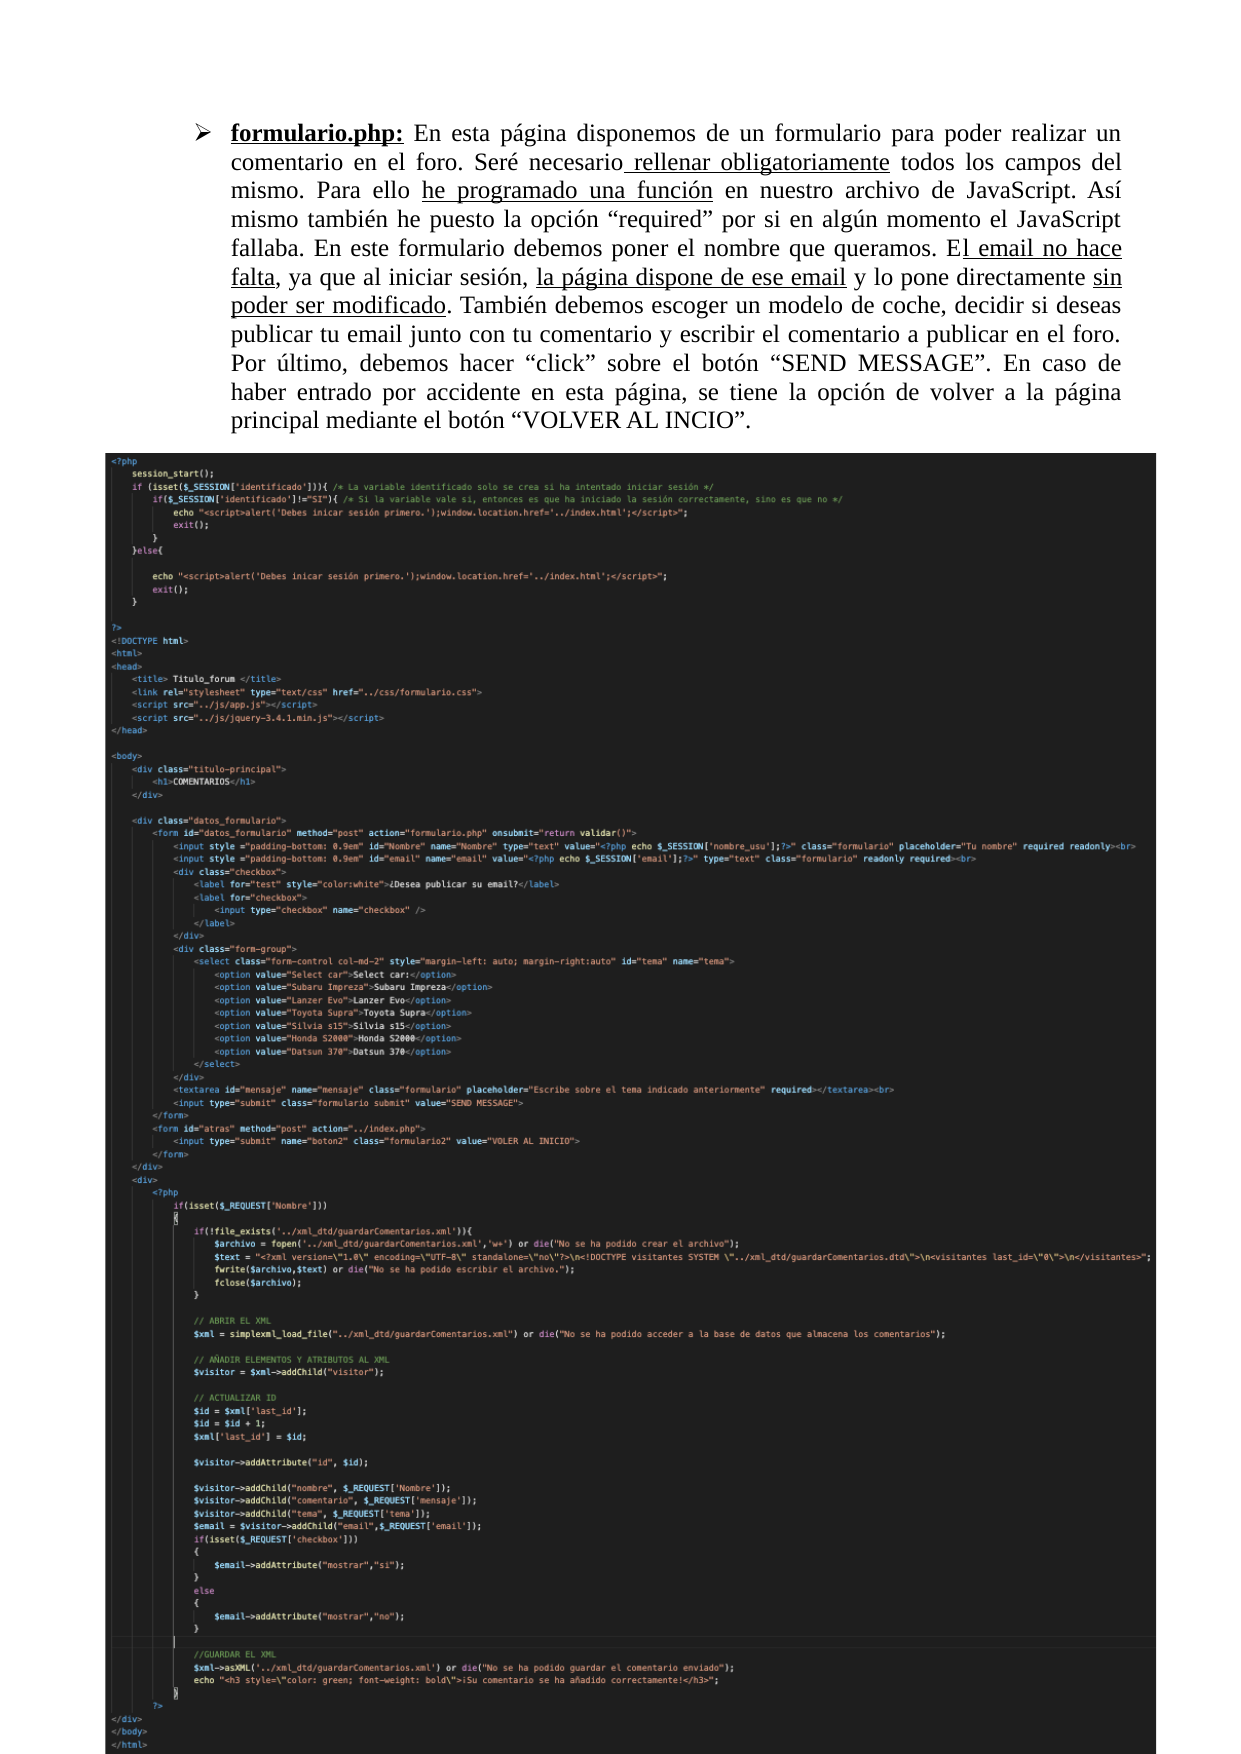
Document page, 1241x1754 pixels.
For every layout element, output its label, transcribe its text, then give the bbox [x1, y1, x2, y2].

list formulario.php: En esta página disponemos de un formulario para poder realizar un comentario en el foro. Seré necesario rellenar obligatoriamente todos los campos del mismo. Para ello he programado una función en nuestro archivo de JavaScript. Así mismo también he puesto la opción “required” por si en algún momento el JavaScript fallaba. En este formulario debemos poner el nombre que queramos. El email no hace falta, ya que al iniciar sesión, la página dispone de ese email y lo pone directamente sin poder ser modificado. También debemos escoger un modelo de coche, decidir si deseas publicar tu email junto con tu comentario y escribir el comentario a publicar en el foro. Por último, debemos hacer “click” sobre el botón “SEND MESSAGE”. En caso de haber entrado por accidente en esta página, se tiene la opción de volver a la página principal mediante el botón “VOLVER AL INCIO”. [193, 118, 1122, 434]
picture [105, 453, 1157, 1754]
